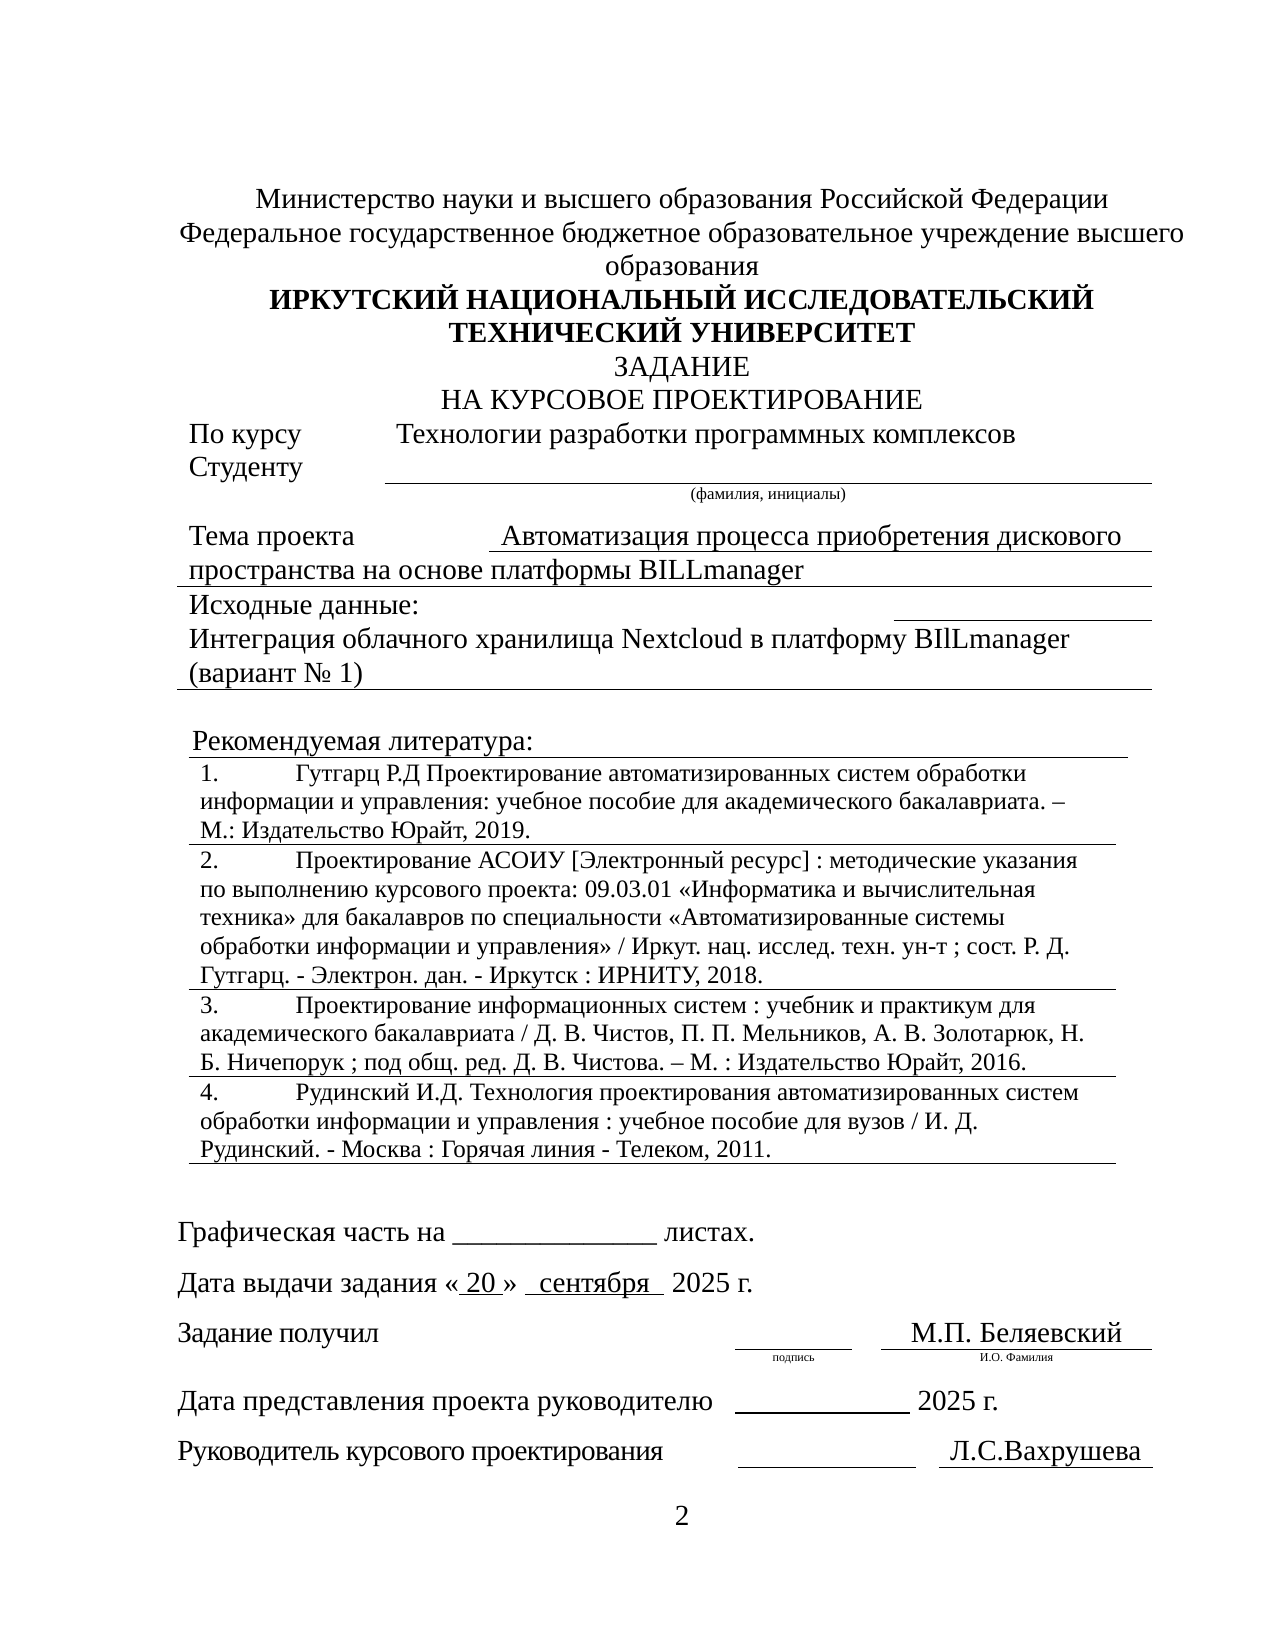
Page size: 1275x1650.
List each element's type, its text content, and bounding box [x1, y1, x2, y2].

table_cell И.О. Фамилия [881, 1350, 1152, 1383]
table_header Задание получил [177, 1315, 735, 1348]
table_cell Исходные данные: [177, 587, 893, 620]
table_cell Автоматизация процесса приобретения дискового [489, 518, 1152, 551]
table_cell [1116, 1076, 1128, 1163]
table_cell [852, 1349, 881, 1383]
text Министерство науки и высшего образования Российской Федерации [177, 181, 1186, 215]
table_cell [177, 1349, 735, 1383]
table_cell (фамилия, инициалы) [385, 484, 1152, 518]
table_cell Студенту [177, 450, 384, 483]
table_cell [1116, 989, 1128, 1076]
table_header Технологии разработки программных комплексов [385, 416, 1152, 449]
table_cell подпись [735, 1350, 852, 1383]
table_header Л.С.Вахрушева [939, 1433, 1153, 1467]
table_header [916, 1433, 939, 1467]
table_cell Интеграция облачного хранилища Nextcloud в платформу BIlLmanager (вариант № 1) [177, 620, 1152, 688]
table_header [735, 1315, 852, 1348]
table_header [852, 1315, 881, 1348]
table_cell Проектирование информационных систем : учебник и практикум для академического бакалавриата / Д. В. Чистов, П. П. Мельников, А. В. Золотарюк, Н. Б. Ничепорук ; под общ. ред. Д. В. Чистова. – М. : Издательство Юрайт, 2016. [189, 990, 1116, 1076]
table_cell Рудинский И.Д. Технология проектирования автоматизированных систем обработки информации и управления : учебное пособие для вузов / И. Д. Рудинский. - Москва : Горячая линия - Телеком, 2011. [189, 1077, 1116, 1163]
table_cell [1128, 723, 1152, 1164]
table_header Руководитель курсового проектирования [177, 1433, 738, 1467]
text Дата представления проекта руководителю 2025 г. [177, 1383, 1186, 1417]
table_cell [177, 723, 189, 1164]
table_cell Гутгарц Р.Д Проектирование автоматизированных систем обработки информации и управления: учебное пособие для академического бакалавриата. – М.: Издательство Юрайт, 2019. [189, 758, 1116, 844]
table_header [650, 723, 1128, 757]
table_header Рекомендуемая литература: [189, 723, 650, 757]
text НА КУРСОВОЕ ПРОЕКТИРОВАНИЕ [177, 382, 1186, 416]
text ЗАДАНИЕ [177, 349, 1186, 382]
table_cell [177, 483, 384, 518]
table_cell [177, 690, 1152, 723]
text ИРКУТСКИЙ НАЦИОНАЛЬНЫЙ ИССЛЕДОВАТЕЛЬСКИЙ ТЕХНИЧЕСКИЙ УНИВЕРСИТЕТ [177, 282, 1186, 349]
table_cell [894, 587, 1152, 620]
text Федеральное государственное бюджетное образовательное учреждение высшего образования [177, 215, 1186, 282]
table_header [738, 1433, 916, 1467]
text Дата выдачи задания « 20 » сентября 2025 г. [177, 1265, 1186, 1298]
table_cell Тема проекта [177, 518, 489, 551]
text Графическая часть на ______________ листах. [177, 1214, 1186, 1248]
table_header М.П. Беляевский [881, 1315, 1152, 1348]
table_header По курсу [177, 416, 384, 449]
table_cell [1116, 844, 1128, 989]
table_cell пространства на основе платформы BILLmanager [177, 551, 1152, 586]
table_cell [1116, 758, 1128, 844]
table_cell Проектирование АСОИУ [Электронный ресурс] : методические указания по выполнению курсового проекта: 09.03.01 «Информатика и вычислительная техника» для бакалавров по специальности «Автоматизированные системы обработки информации и управления» / Иркут. нац. исслед. техн. ун-т ; сост. Р. Д. Гутгарц. - Электрон. дан. - Иркутск : ИРНИТУ, 2018. [189, 845, 1116, 989]
table_cell [385, 450, 1152, 483]
